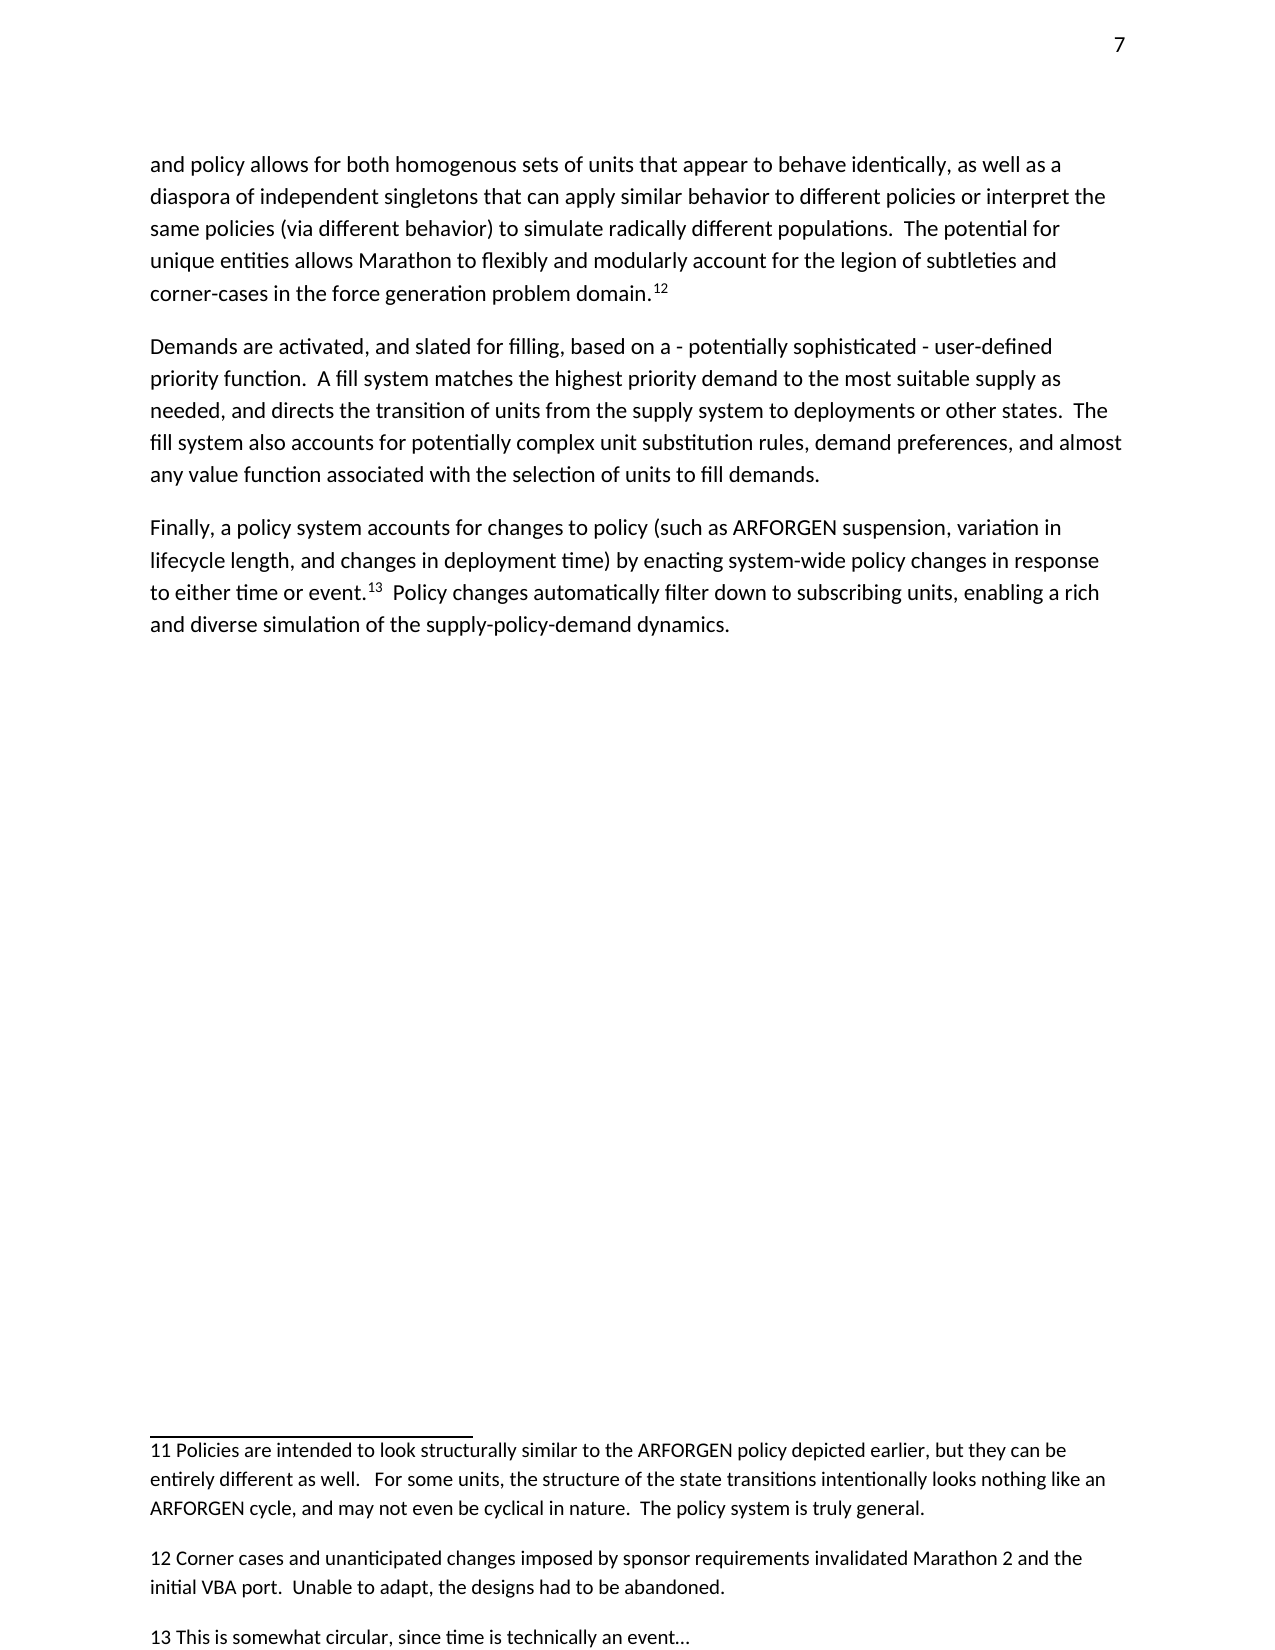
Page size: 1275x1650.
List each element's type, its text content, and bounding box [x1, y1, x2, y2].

text Demands are activated, and slated for filling, based on a - potentially sophisticated - user-defined priority function. A fill system matches the highest priority demand to the most suitable supply as needed, and directs the transition of units from the supply system to deployments or other states. The fill system also accounts for potentially complex unit substitution rules, demand preferences, and almost any value function associated with the selection of units to fill demands. [150, 332, 1125, 488]
text and policy allows for both homogenous sets of units that appear to behave identically, as well as a diaspora of independent singletons that can apply similar behavior to different policies or interpret the same policies (via different behavior) to simulate radically different populations. The potential for unique entities allows Marathon to flexibly and modularly account for the legion of subtleties and corner-cases in the force generation problem domain. [150, 150, 1125, 307]
text Corner cases and unanticipated changes imposed by sponsor requirements invalidated Marathon 2 and the initial VBA port. Unable to adapt, the designs had to be abandoned. [150, 1545, 1125, 1600]
text Policies are intended to look structurally similar to the ARFORGEN policy depicted earlier, but they can be entirely different as well. For some units, the structure of the state transitions intentionally looks nothing like an ARFORGEN cycle, and may not even be cyclical in nature. The policy system is truly general. [150, 1437, 1125, 1521]
text This is somewhat circular, since time is technically an event… [150, 1624, 1125, 1650]
text Finally, a policy system accounts for changes to policy (such as ARFORGEN suspension, variation in lifecycle length, and changes in deployment time) by enacting system-wide policy changes in response to either time or event. Policy changes automatically filter down to subscribing units, enabling a rich and diverse simulation of the supply-policy-demand dynamics. [150, 513, 1125, 638]
